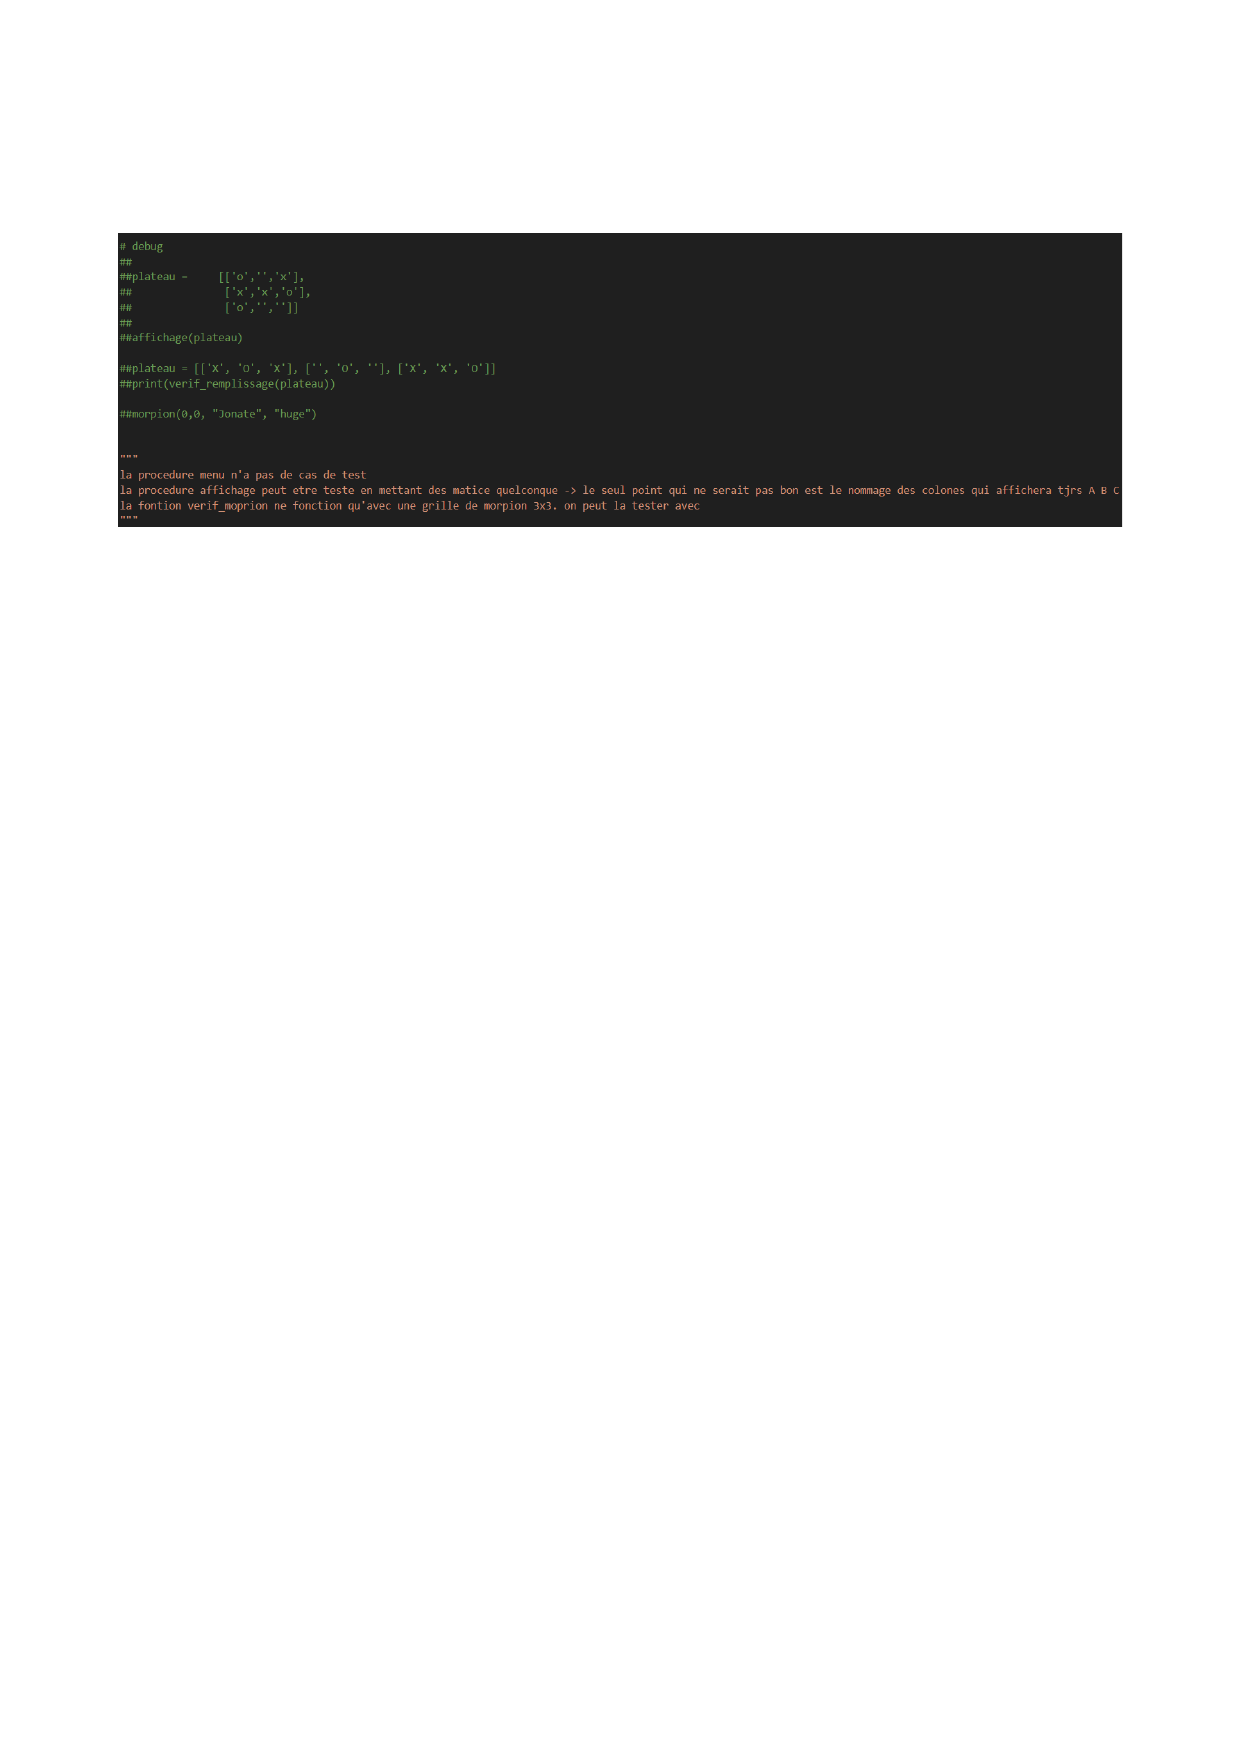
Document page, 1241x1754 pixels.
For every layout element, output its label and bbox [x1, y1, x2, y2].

picture [118, 233, 1123, 527]
